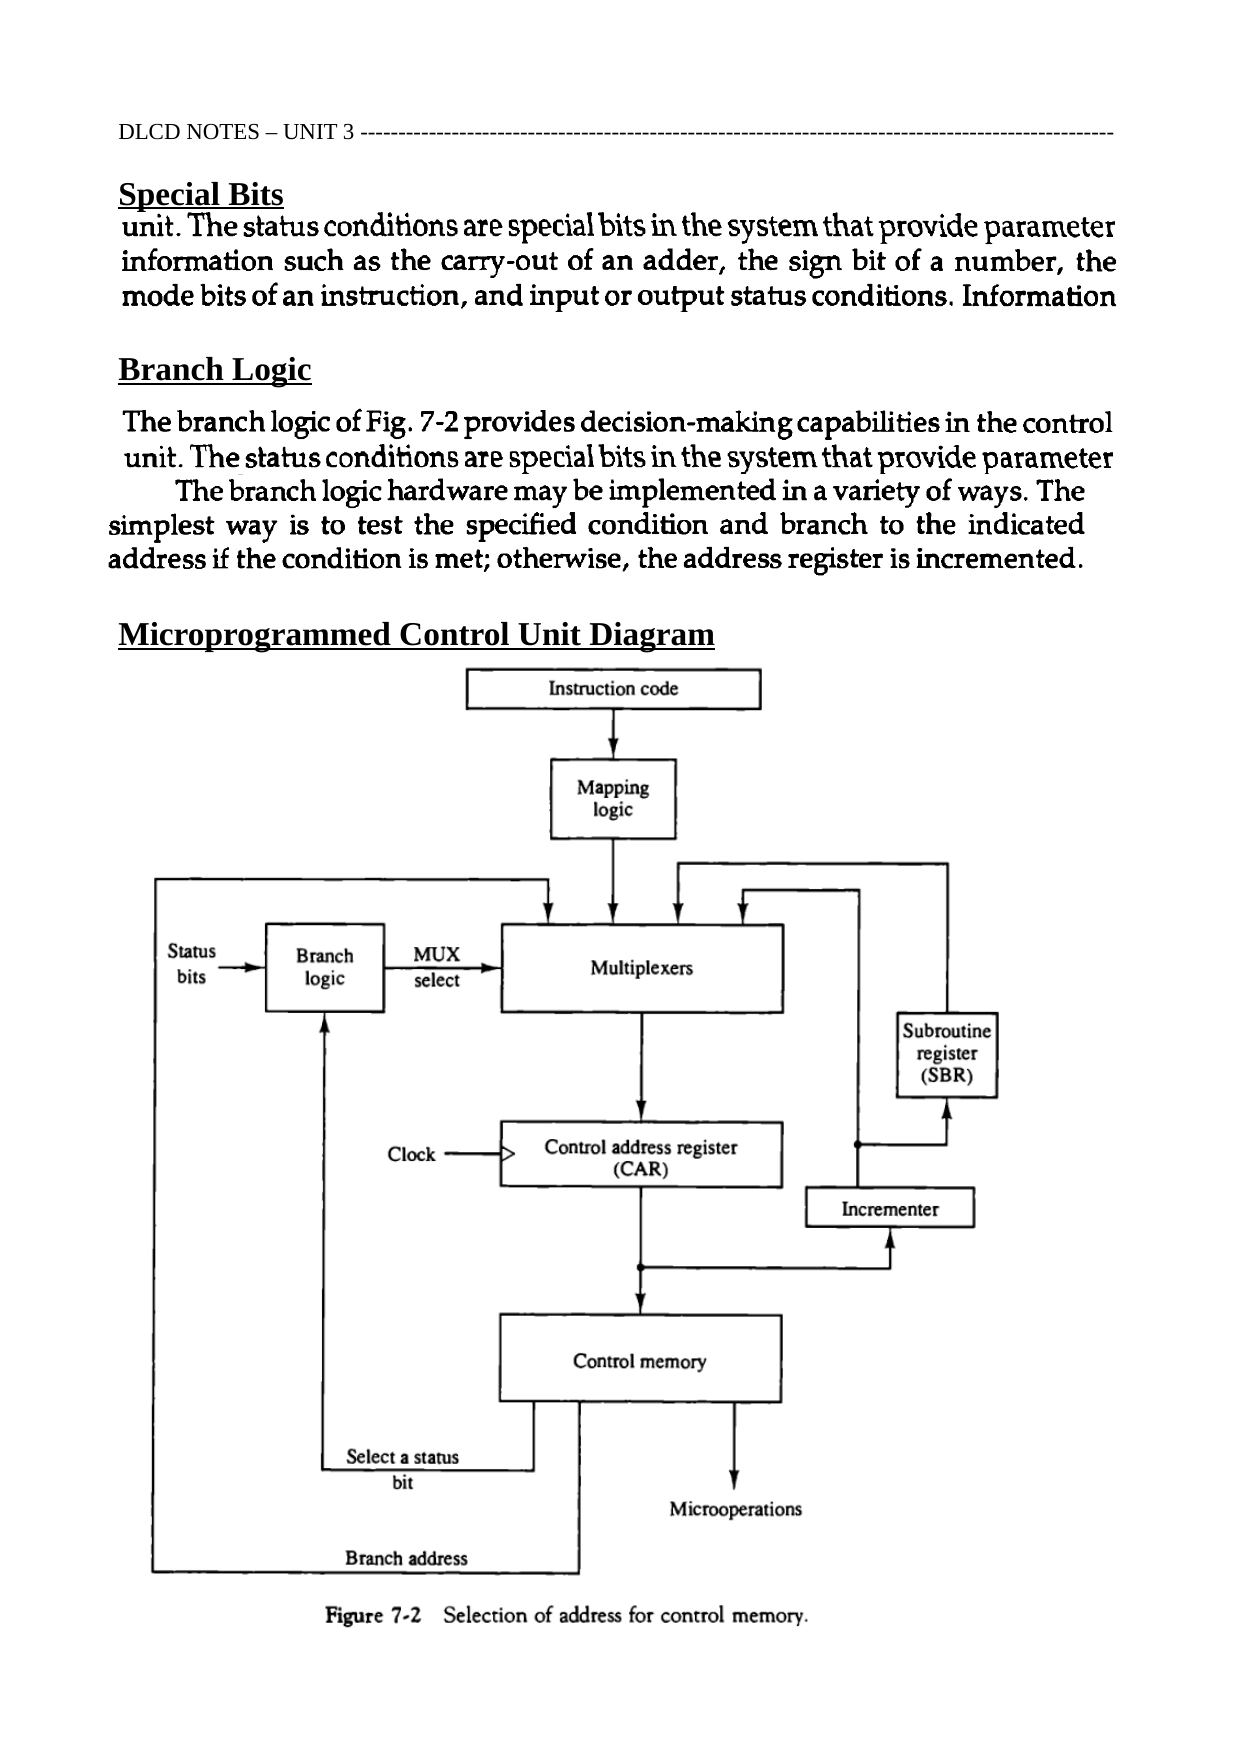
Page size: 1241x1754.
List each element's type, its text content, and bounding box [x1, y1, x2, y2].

picture [93, 401, 1123, 577]
picture [129, 662, 1012, 1636]
picture [118, 212, 1123, 312]
text Microprogrammed Control Unit Diagram [118, 615, 1122, 653]
text Branch Logic [118, 350, 1122, 388]
text Special Bits [118, 174, 1122, 212]
